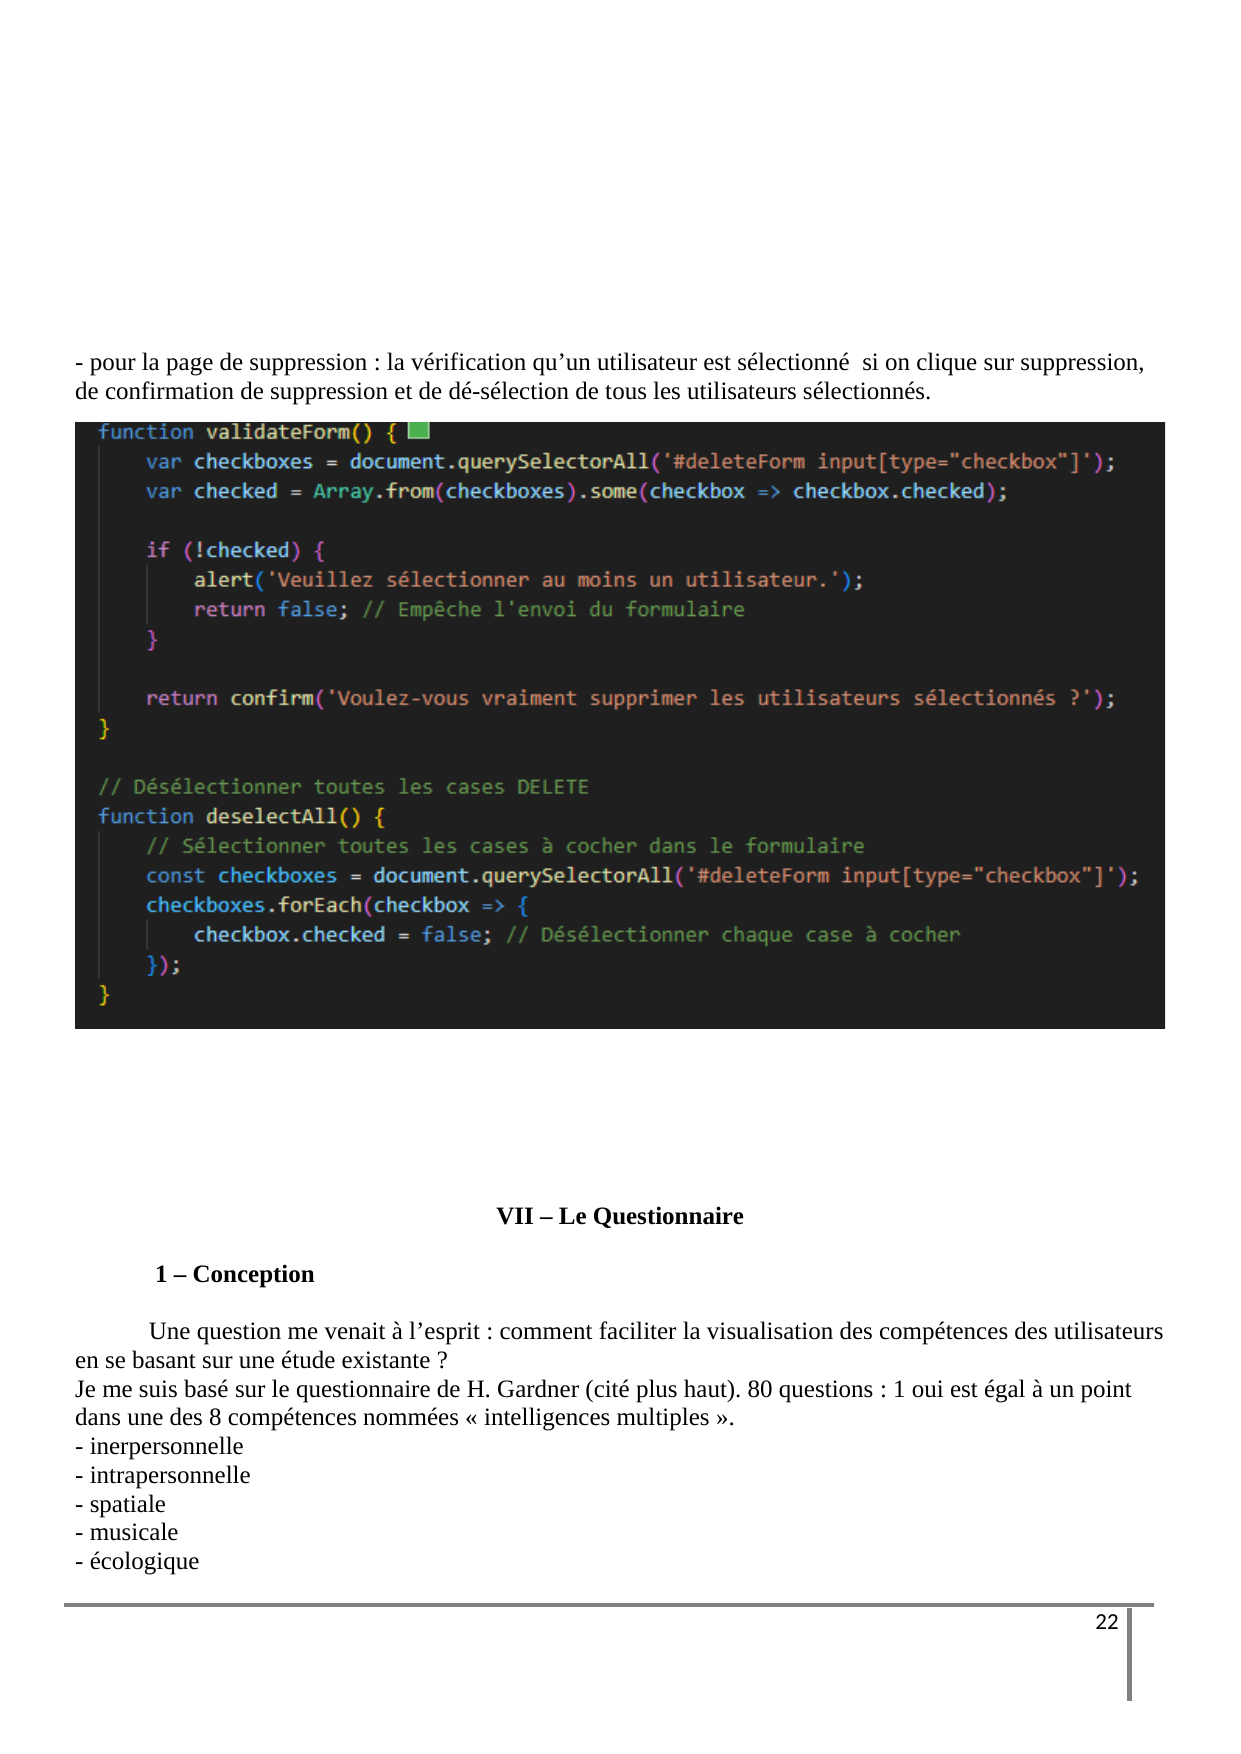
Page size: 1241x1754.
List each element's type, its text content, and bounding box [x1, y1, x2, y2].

text VII – Le Questionnaire [75, 1201, 1165, 1230]
text - pour la page de suppression : la vérification qu’un utilisateur est sélectionné si on clique sur suppression, de confirmation de suppression et de dé-sélection de tous les utilisateurs sélectionnés. [75, 347, 1165, 405]
text - musicale [75, 1517, 1165, 1546]
text - inerpersonnelle [75, 1431, 1165, 1460]
picture [75, 422, 1166, 1029]
text Je me suis basé sur le questionnaire de H. Gardner (cité plus haut). 80 questions : 1 oui est égal à un point dans une des 8 compétences nommées « intelligences multiples ». [75, 1374, 1165, 1431]
text - écologique [75, 1546, 1165, 1575]
text 1 – Conception [75, 1259, 1165, 1287]
text Une question me venait à l’esprit : comment faciliter la visualisation des compétences des utilisateurs en se basant sur une étude existante ? [75, 1316, 1165, 1374]
text - intrapersonnelle [75, 1460, 1165, 1489]
text - spatiale [75, 1489, 1165, 1517]
